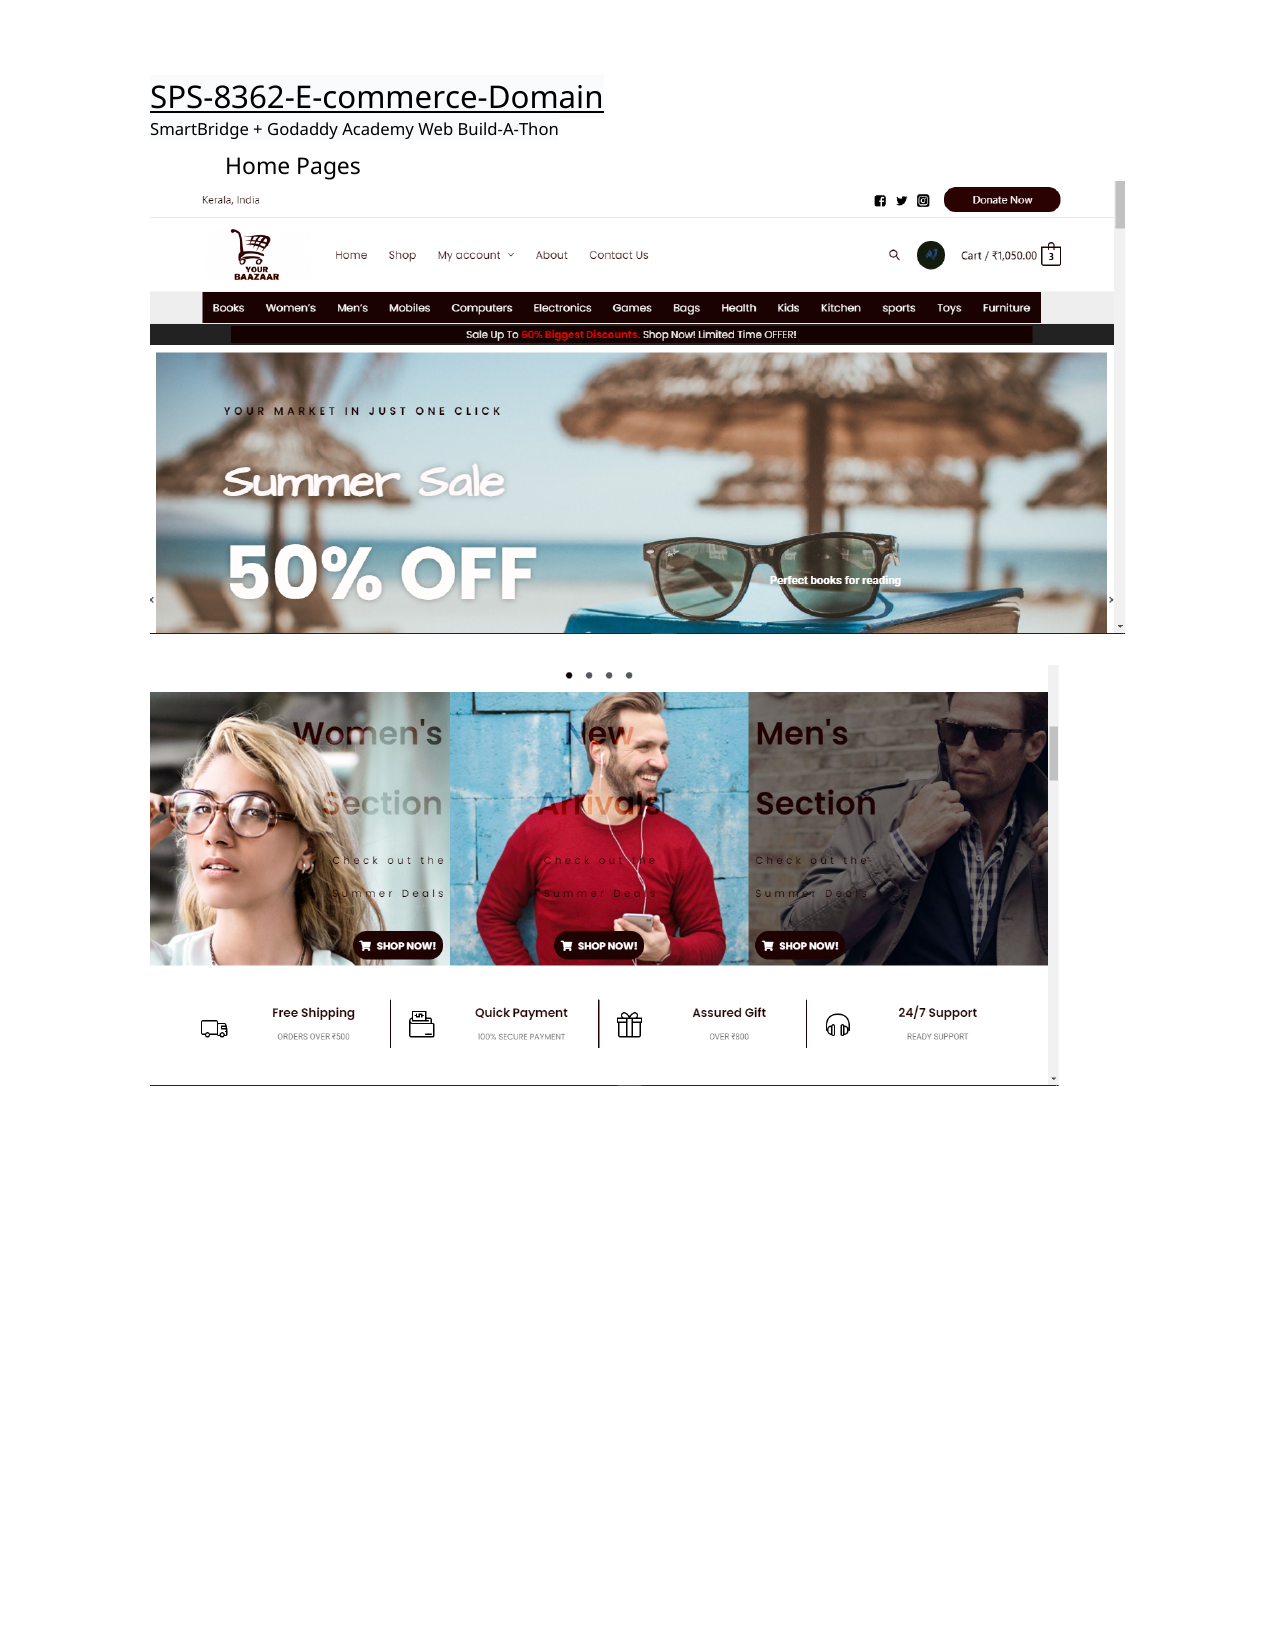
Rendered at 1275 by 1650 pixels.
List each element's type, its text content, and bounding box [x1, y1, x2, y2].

picture [150, 665, 1059, 1086]
text Home Pages [150, 150, 1125, 181]
picture [150, 181, 1125, 634]
